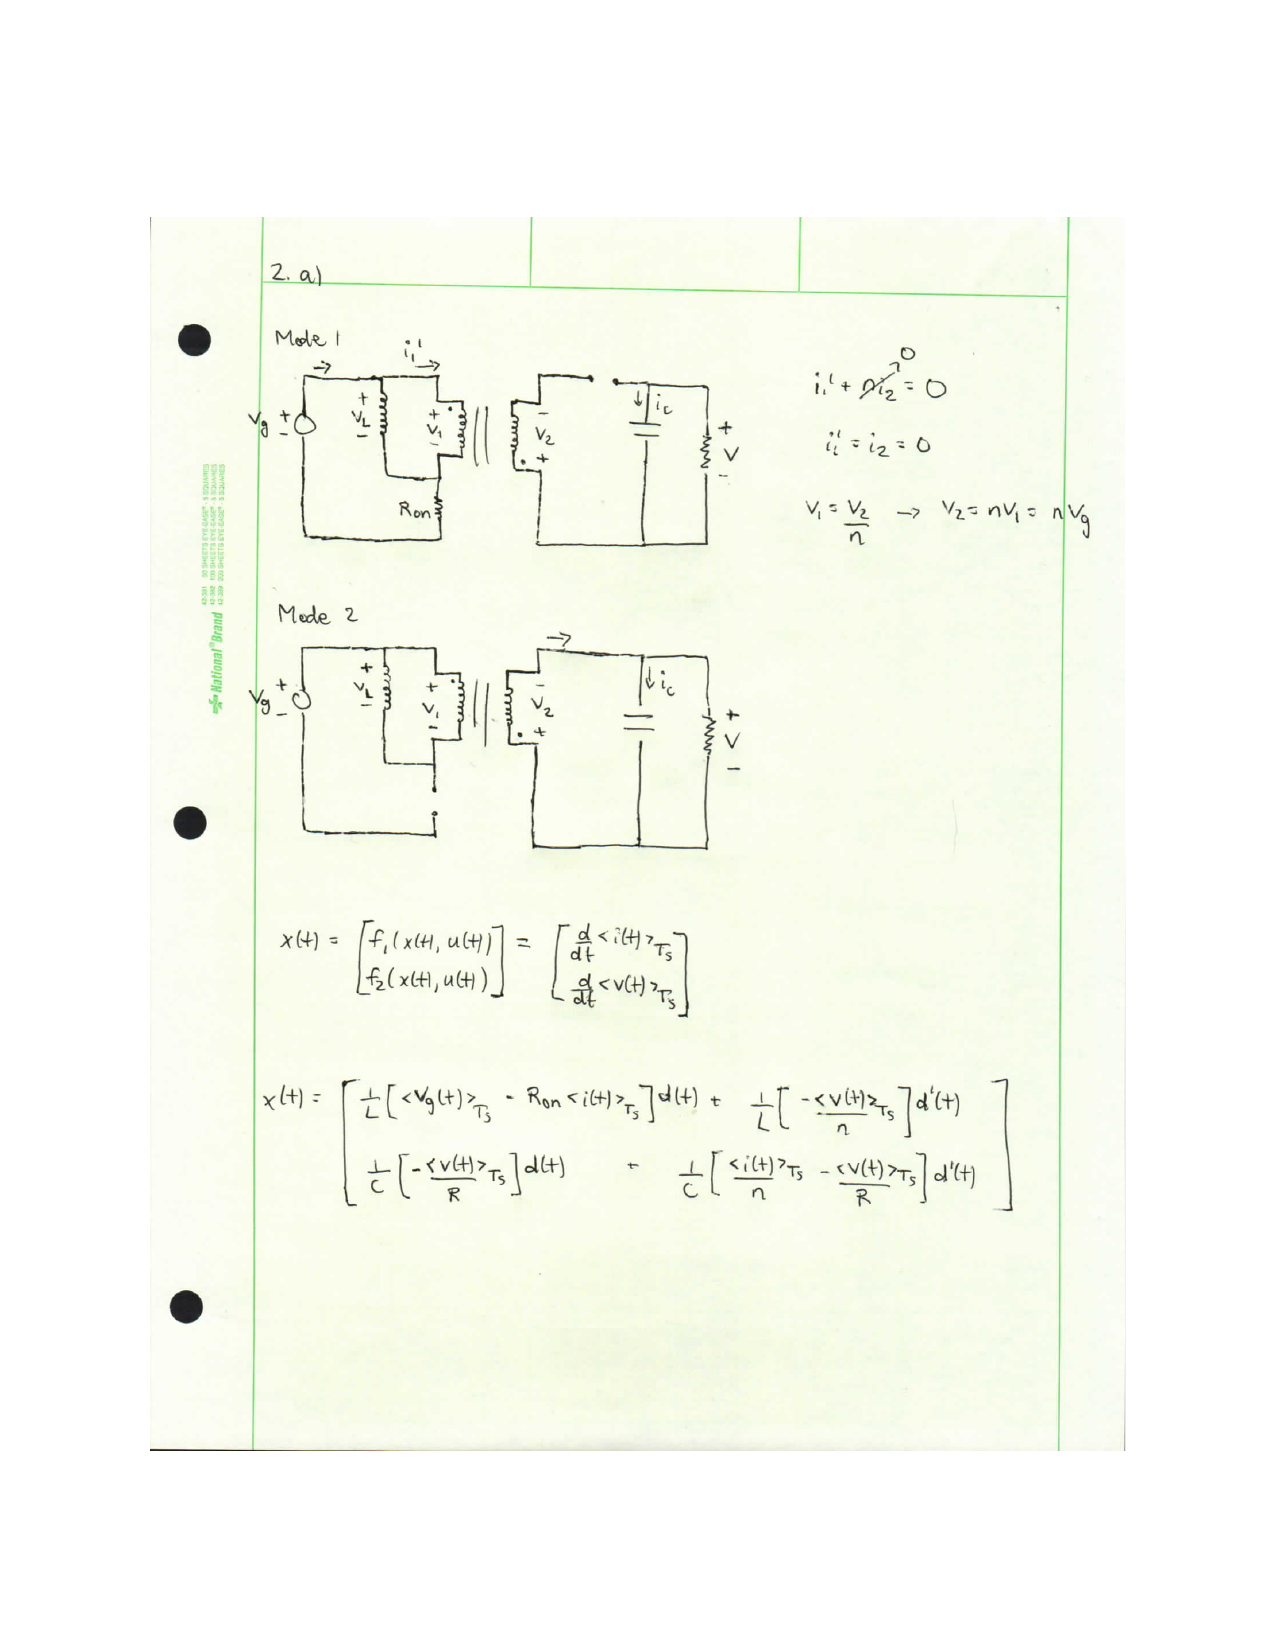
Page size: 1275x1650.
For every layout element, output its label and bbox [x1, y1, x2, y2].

picture [150, 217, 1125, 1451]
